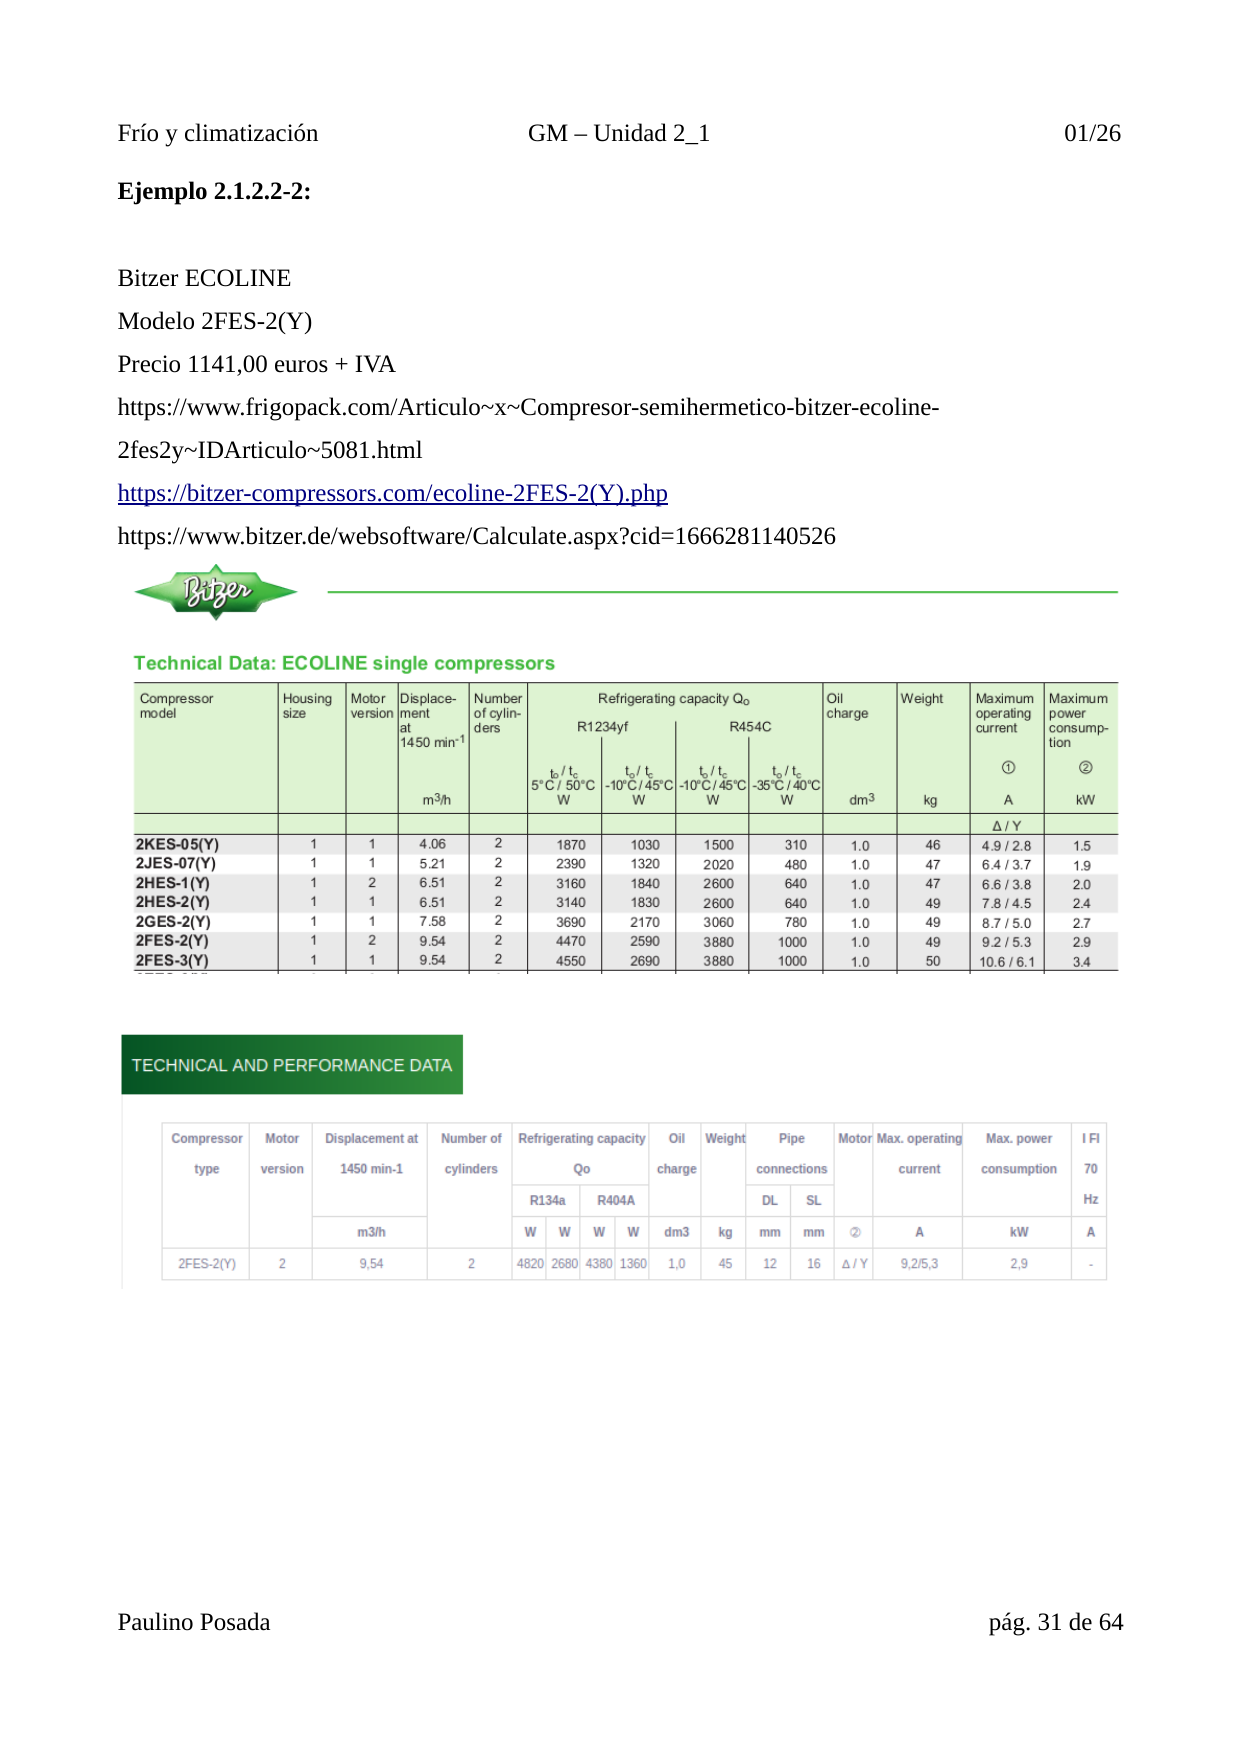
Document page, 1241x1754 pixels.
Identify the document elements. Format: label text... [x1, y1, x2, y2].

text Precio 1141,00 euros + IVA [117, 349, 1123, 378]
text Bitzer ECOLINE [117, 263, 1123, 291]
text https://www.frigopack.com/Articulo~x~Compresor-semihermetico-bitzer-ecoline-2fes2y~IDArticulo~5081.html [117, 392, 1123, 464]
text https://www.bitzer.de/websoftware/Calculate.aspx?cid=1666281140526 [117, 521, 1123, 550]
text Ejemplo 2.1.2.2-2: [117, 176, 1123, 205]
text https://bitzer-compressors.com/ecoline-2FES-2(Y).php [117, 478, 1123, 507]
picture [118, 564, 1123, 974]
picture [118, 1030, 1123, 1289]
text Modelo 2FES-2(Y) [117, 306, 1123, 334]
